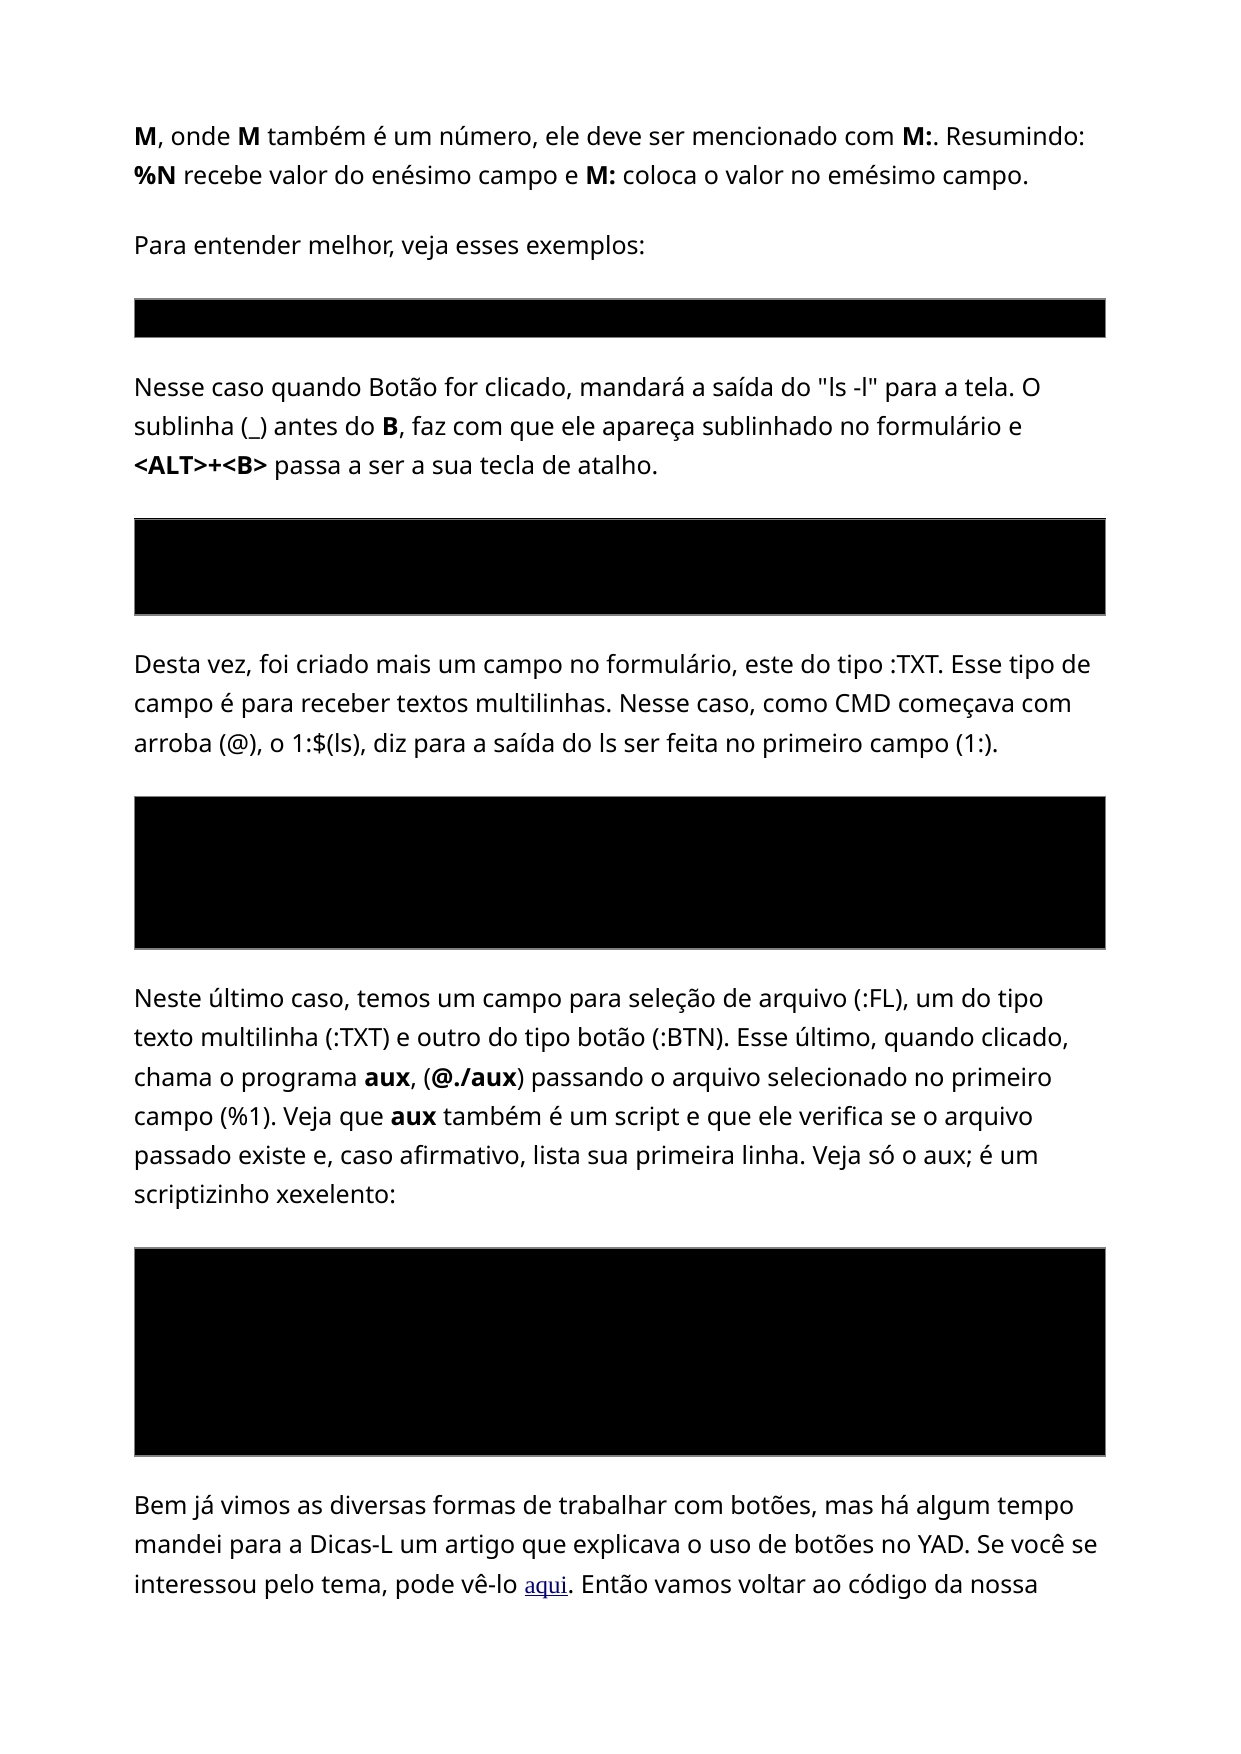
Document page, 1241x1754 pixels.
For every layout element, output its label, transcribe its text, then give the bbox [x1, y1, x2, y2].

text --field 'Mostre 1ª linha:BTN' "@./aux '%1'" [135, 908, 1105, 948]
text echo 2:$1 não é arquivo [135, 1415, 1105, 1455]
text M, onde M também é um número, ele deve ser mencionado com M:. Resumindo: %N recebe valor do enésimo campo e M: coloca o valor no emésimo campo. [134, 118, 1106, 191]
text Bem já vimos as diversas formas de trabalhar com botões, mas há algum tempo mandei para a Dicas-L um artigo que explicava o uso de botões no YAD. Se você se interessou pelo tema, pode vê-lo aqui. Então vamos voltar ao código da nossa [134, 1488, 1106, 1600]
text echo 2:$(head -1 $1) || [135, 1358, 1105, 1392]
text $ cat aux [135, 1249, 1105, 1279]
text $ yad --form --field "Arquivo:FL" '' \ [135, 797, 1105, 828]
text $ yad --form --field _Botão:BTN 'ls -l' [135, 300, 1105, 337]
text --field '1ª Linha:TXT' '' \ [135, 851, 1105, 885]
text Desta vez, foi criado mais um campo no formulário, este do tipo :TXT. Esse tipo de campo é para receber textos multilinhas. Nesse caso, como CMD começava com arroba (@), o 1:$(ls), diz para a saída do ls ser feita no primeiro campo (1:). [134, 647, 1106, 759]
text Neste último caso, temos um campo para seleção de arquivo (:FL), um do tipo texto multilinha (:TXT) e outro do tipo botão (:BTN). Esse último, quando clicado, chama o programa aux, (@./aux) passando o arquivo selecionado no primeiro campo (%1). Veja que aux também é um script e que ele verifica se o arquivo passado existe e, caso afirmativo, lista sua primeira linha. Veja só o aux; é um scriptizinho xexelento: [134, 981, 1106, 1211]
text --field Botão:BTN "@echo 1:$(ls)" [135, 574, 1105, 614]
text $ yad --form --field '':TXT '' \ [135, 520, 1105, 551]
text [ -f $1 ] && [135, 1303, 1105, 1335]
text Para entender melhor, veja esses exemplos: [134, 228, 1106, 262]
text Nesse caso quando Botão for clicado, mandará a saída do "ls -l" para a tela. O sublinha (_) antes do B, faz com que ele apareça sublinhado no formulário e <ALT>+<B> passa a ser a sua tecla de atalho. [134, 370, 1106, 482]
